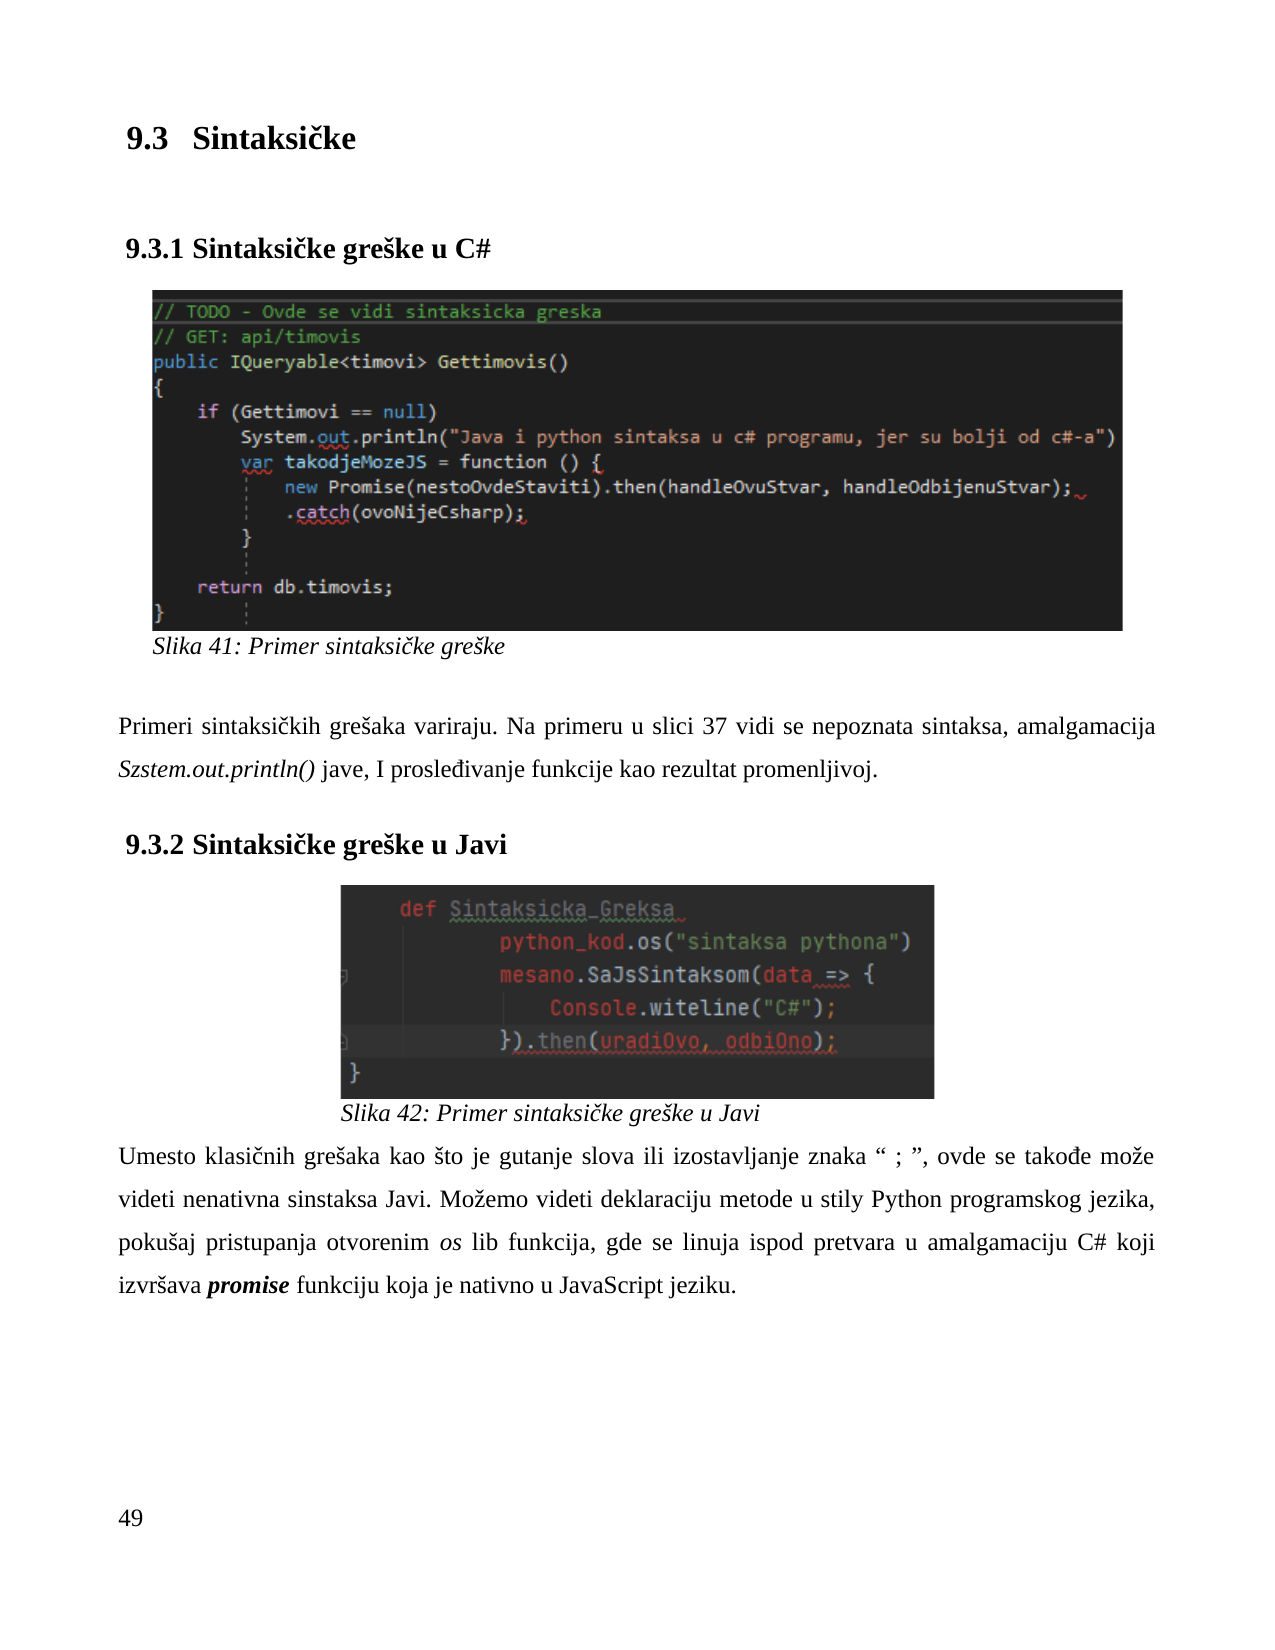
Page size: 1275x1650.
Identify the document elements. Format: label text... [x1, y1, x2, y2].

subtitle Sintaksičke greške u C# [118, 231, 1157, 265]
picture [340, 885, 935, 1099]
text Slika 41: Primer sintaksičke greške [152, 631, 1123, 659]
subtitle Sintaksičke greške u Javi [118, 827, 1157, 861]
picture [152, 290, 1123, 631]
text Umesto klasičnih grešaka kao što je gutanje slova ili izostavljanje znaka “ ; ”, ovde se takođe može videti nenativna sinstaksa Javi. Možemo videti deklaraciju metode u stily Python programskog jezika, pokušaj pristupanja otvorenim os lib funkcija, gde se linuja ispod pretvara u amalgamaciju C# koji izvršava promise funkciju koja je nativno u JavaScript jeziku. [118, 873, 1157, 1299]
text Slika 42: Primer sintaksičke greške u Javi [341, 1099, 934, 1127]
subtitle Sintaksičke [118, 118, 1157, 157]
text Primeri sintaksičkih grešaka variraju. Na primeru u slici 37 vidi se nepoznata sintaksa, amalgamacija Szstem.out.println() jave, I prosleđivanje funkcije kao rezultat promenljivoj. [118, 711, 1157, 783]
